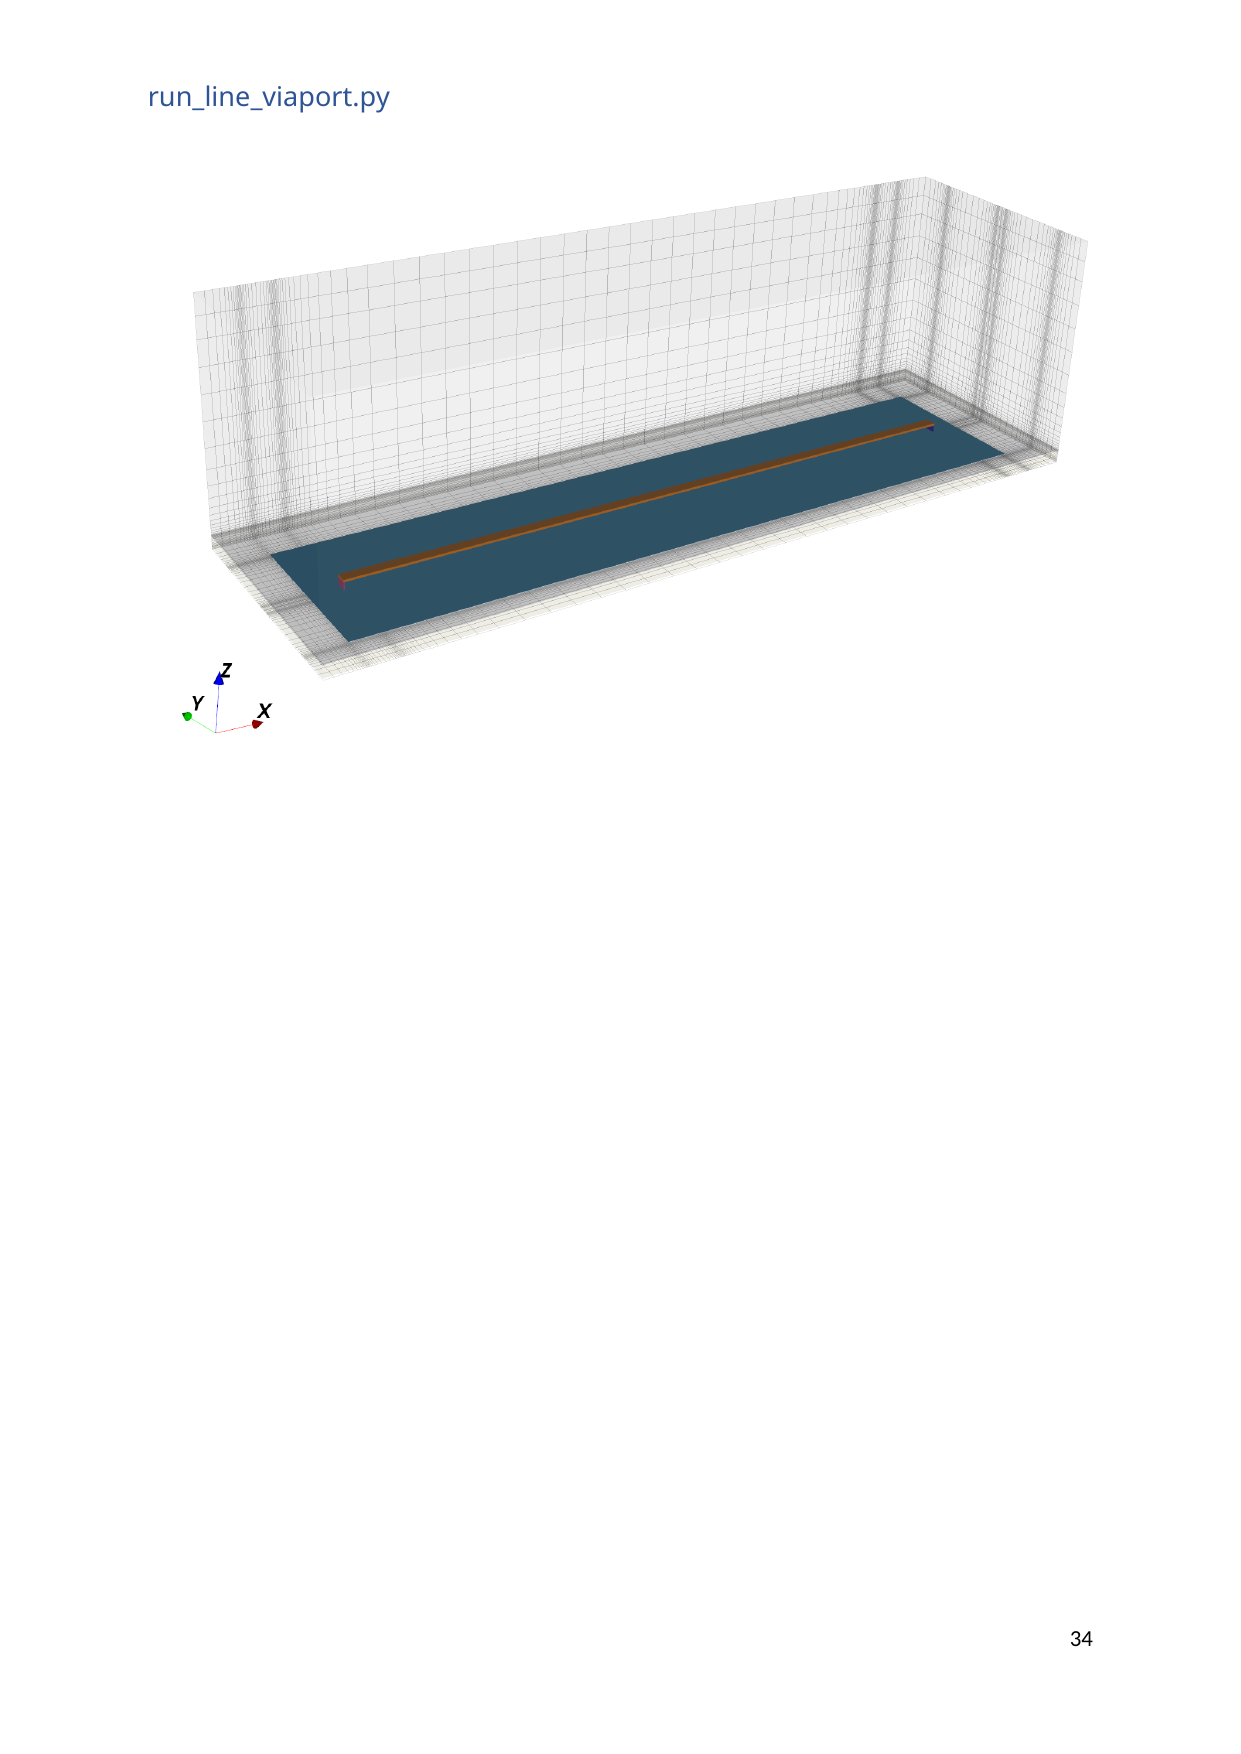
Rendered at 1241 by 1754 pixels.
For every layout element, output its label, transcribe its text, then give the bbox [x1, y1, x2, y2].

subtitle run_line_viaport.py [148, 78, 1093, 115]
picture [170, 163, 1116, 764]
